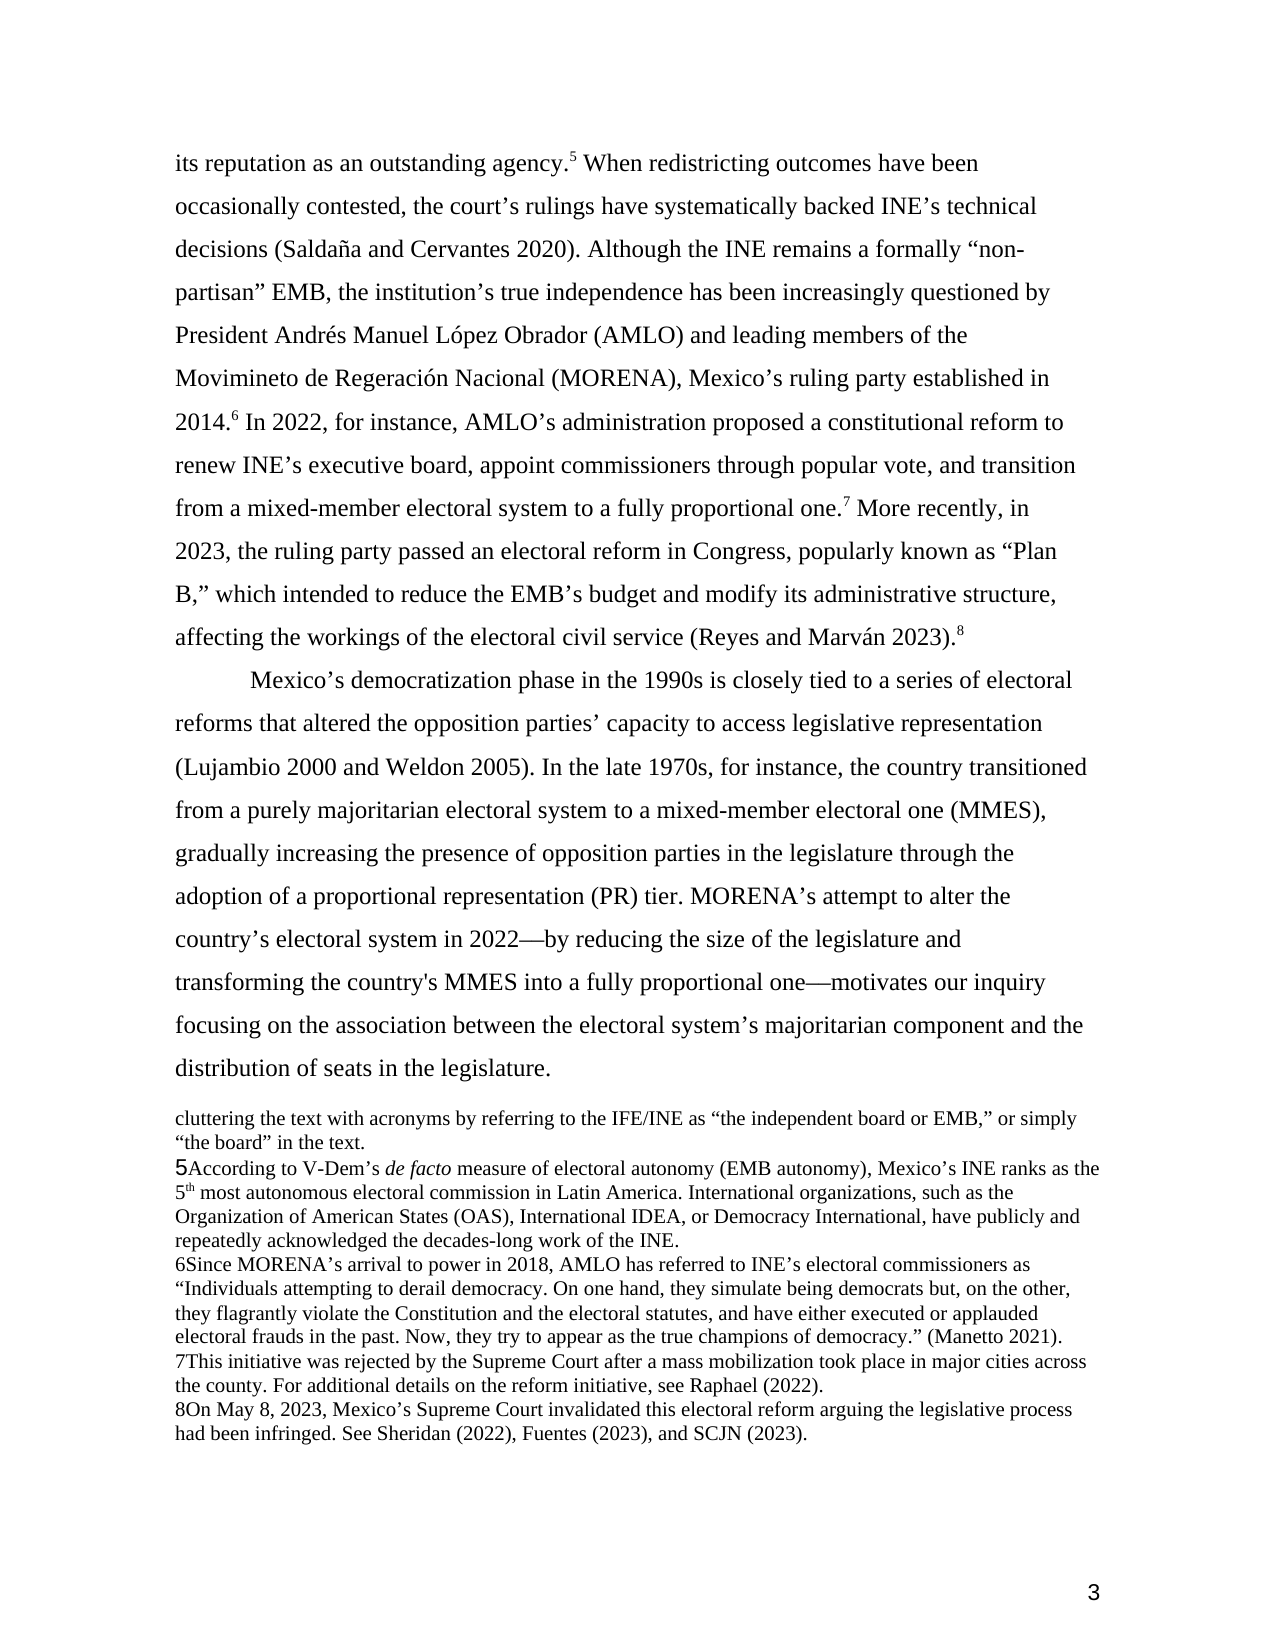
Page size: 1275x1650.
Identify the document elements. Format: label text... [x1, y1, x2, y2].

text According to V-Dem’s de facto measure of electoral autonomy (EMB autonomy), Mexico’s INE ranks as the 5th most autonomous electoral commission in Latin America. International organizations, such as the Organization of American States (OAS), International IDEA, or Democracy International, have publicly and repeatedly acknowledged the decades-long work of the INE. [175, 1154, 1100, 1252]
text This initiative was rejected by the Supreme Court after a mass mobilization took place in major cities across the county. For additional details on the reform initiative, see Raphael (2022). [175, 1348, 1100, 1397]
text its reputation as an outstanding agency. When redistricting outcomes have been occasionally contested, the court’s rulings have systematically backed INE’s technical decisions (Saldaña and Cervantes 2020). Although the INE remains a formally “non-partisan” EMB, the institution’s true independence has been increasingly questioned by President Andrés Manuel López Obrador (AMLO) and leading members of the Movimineto de Regeración Nacional (MORENA), Mexico’s ruling party established in 2014. In 2022, for instance, AMLO’s administration proposed a constitutional reform to renew INE’s executive board, appoint commissioners through popular vote, and transition from a mixed-member electoral system to a fully proportional one. More recently, in 2023, the ruling party passed an electoral reform in Congress, popularly known as “Plan B,” which intended to reduce the EMB’s budget and modify its administrative structure, affecting the workings of the electoral civil service (Reyes and Marván 2023). [175, 148, 1088, 651]
text Mexico’s democratization phase in the 1990s is closely tied to a series of electoral reforms that altered the opposition parties’ capacity to access legislative representation (Lujambio 2000 and Weldon 2005). In the late 1970s, for instance, the country transitioned from a purely majoritarian electoral system to a mixed-member electoral one (MMES), gradually increasing the presence of opposition parties in the legislature through the adoption of a proportional representation (PR) tier. MORENA’s attempt to alter the country’s electoral system in 2022––by reducing the size of the legislature and transforming the country's MMES into a fully proportional one––motivates our inquiry focusing on the association between the electoral system’s majoritarian component and the distribution of seats in the legislature. [175, 665, 1088, 1082]
text cluttering the text with acronyms by referring to the IFE/INE as “the independent board or EMB,” or simply “the board” in the text. [175, 1106, 1100, 1154]
text On May 8, 2023, Mexico’s Supreme Court invalidated this electoral reform arguing the legislative process had been infringed. See Sheridan (2022), Fuentes (2023), and SCJN (2023). [175, 1397, 1100, 1445]
text Since MORENA’s arrival to power in 2018, AMLO has referred to INE’s electoral commissioners as “Individuals attempting to derail democracy. On one hand, they simulate being democrats but, on the other, they flagrantly violate the Constitution and the electoral statutes, and have either executed or applauded electoral frauds in the past. Now, they try to appear as the true champions of democracy.” (Manetto 2021). [175, 1252, 1100, 1348]
